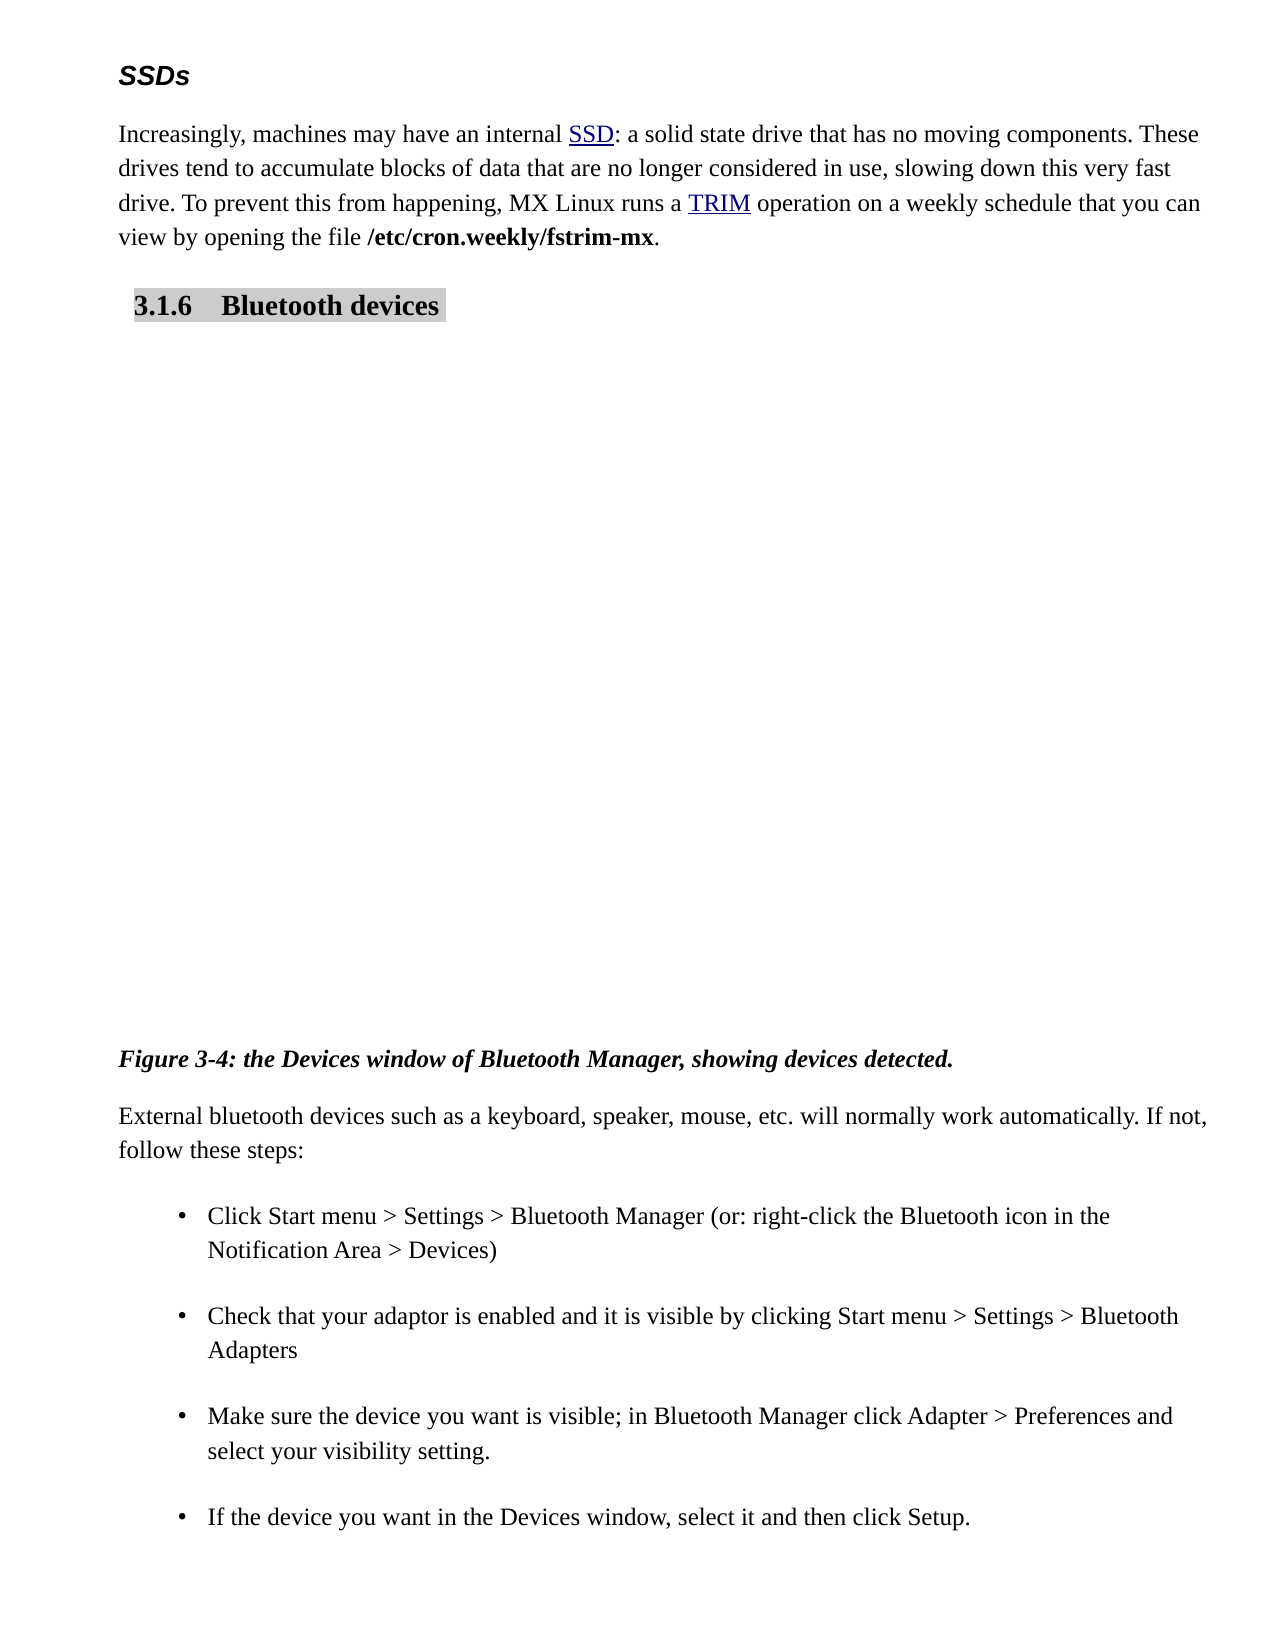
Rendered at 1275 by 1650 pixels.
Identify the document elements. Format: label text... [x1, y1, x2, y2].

subtitle 3.1.6 Bluetooth devices [446, 288, 1200, 322]
list Click Start menu > Settings > Bluetooth Manager (or: right-click the Bluetooth icon in the Notification Area > Devices) [178, 1201, 1200, 1264]
text Increasingly, machines may have an internal SSD: a solid state drive that has no moving components. These drives tend to accumulate blocks of data that are no longer considered in use, slowing down this very fast drive. To prevent this from happening, MX Linux runs a TRIM operation on a weekly schedule that you can view by opening the file /etc/cron.weekly/fstrim-mx. [118, 119, 1216, 251]
text External bluetooth devices such as a keyboard, speaker, mouse, etc. will normally work automatically. If not, follow these steps: [118, 1101, 1216, 1164]
subtitle SSDs [118, 59, 1216, 91]
list Make sure the device you want is visible; in Bluetooth Manager click Adapter > Preferences and select your visibility setting. [178, 1401, 1200, 1464]
text Figure 3-4: the Devices window of Bluetooth Manager, showing devices detected. [118, 1044, 1216, 1073]
list If the device you want in the Devices window, select it and then click Setup. [178, 1502, 1200, 1530]
list Check that your adaptor is enabled and it is visible by clicking Start menu > Settings > Bluetooth Adapters [178, 1301, 1200, 1364]
